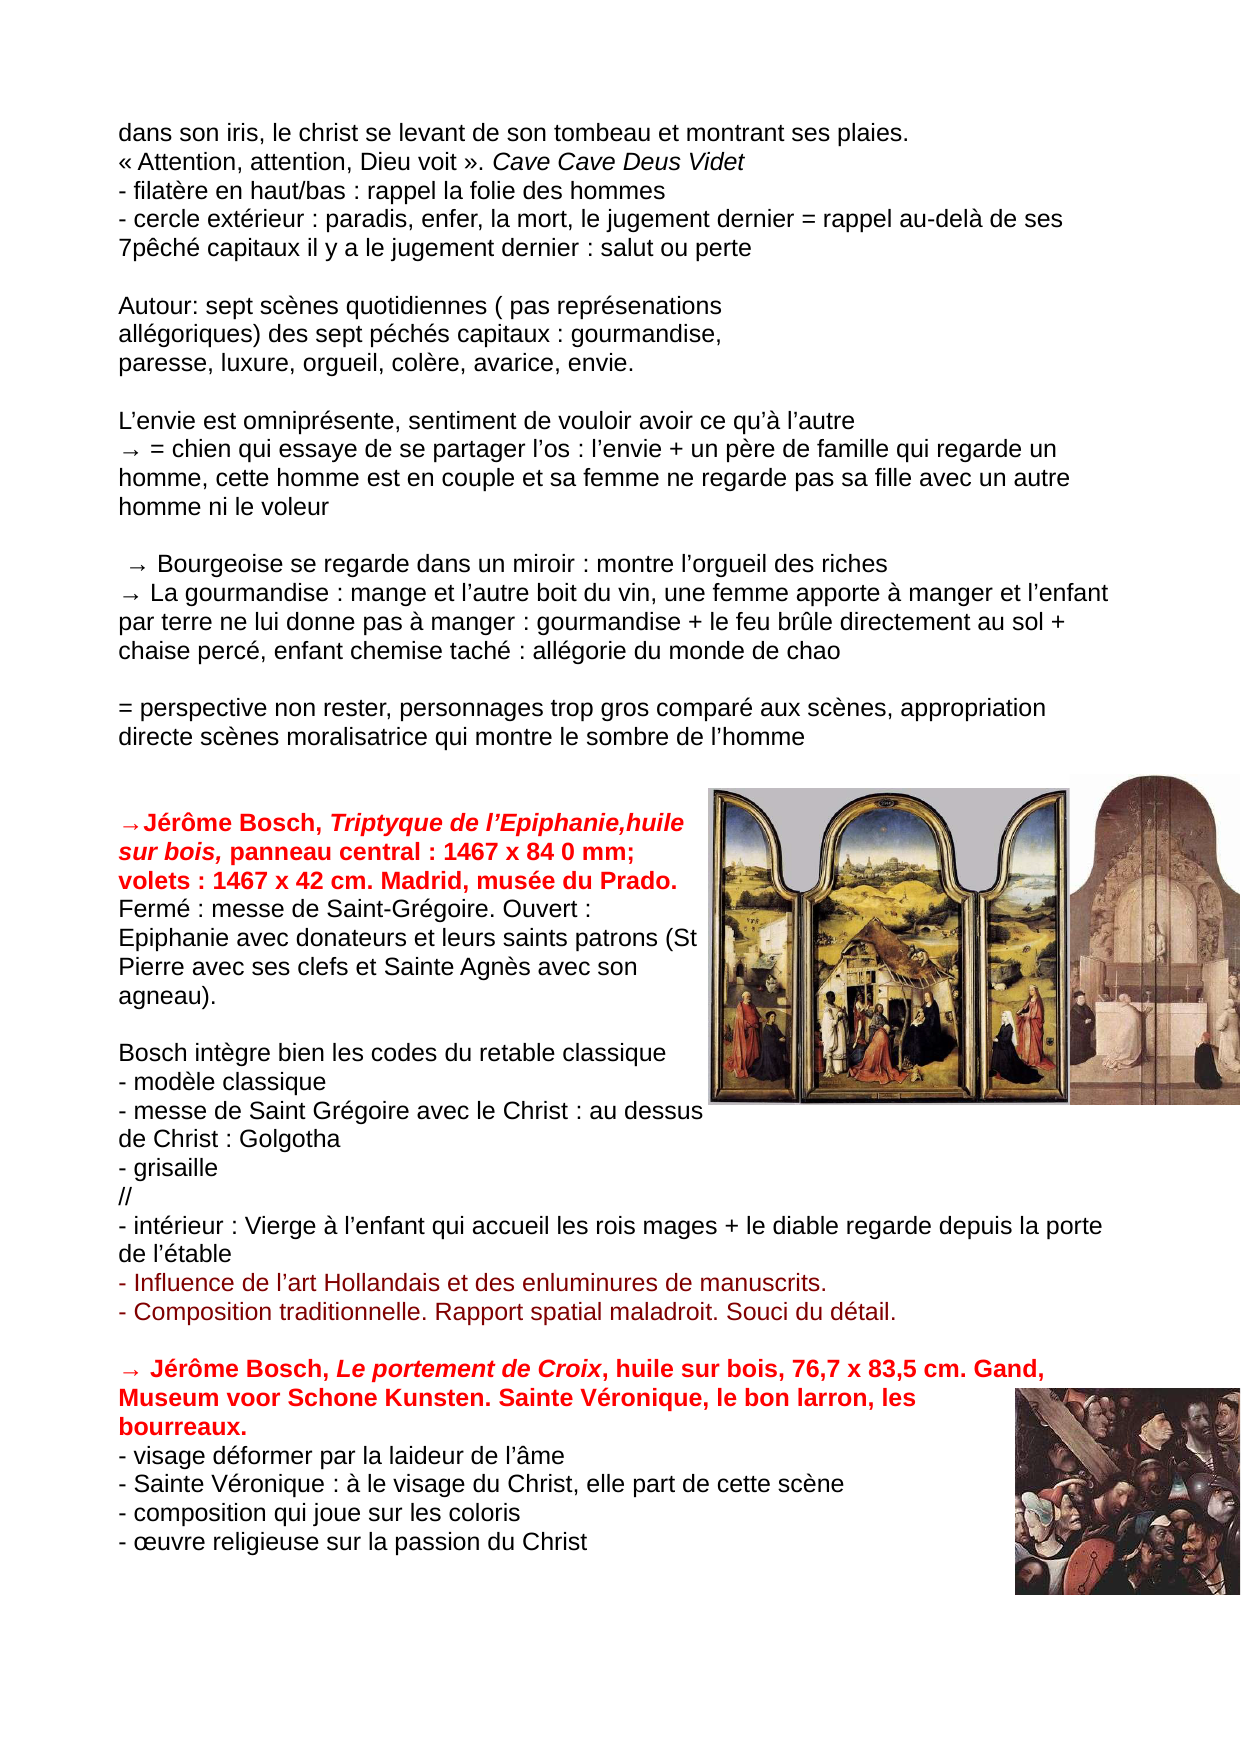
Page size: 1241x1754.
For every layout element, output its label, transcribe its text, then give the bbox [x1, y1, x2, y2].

text Autour: sept scènes quotidiennes ( pas représenations [118, 291, 1122, 319]
text - Sainte Véronique : à le visage du Christ, elle part de cette scène [118, 1469, 1015, 1498]
text → Bourgeoise se regarde dans un miroir : montre l’orgueil des riches [118, 549, 1122, 578]
text - Influence de l’art Hollandais et des enluminures de manuscrits. [118, 1268, 1122, 1297]
text Bosch intègre bien les codes du retable classique [118, 1038, 708, 1067]
picture [708, 774, 1240, 1105]
text allégoriques) des sept péchés capitaux : gourmandise, [118, 319, 1122, 348]
text → = chien qui essaye de se partager l’os : l’envie + un père de famille qui regarde un homme, cette homme est en couple et sa femme ne regarde pas sa fille avec un autre homme ni le voleur [118, 434, 1122, 521]
text dans son iris, le christ se levant de son tombeau et montrant ses plaies. [118, 118, 1122, 147]
text - grisaille [118, 1153, 1122, 1182]
text // [118, 1182, 1122, 1211]
text - cercle extérieur : paradis, enfer, la mort, le jugement dernier = rappel au-delà de ses 7pêché capitaux il y a le jugement dernier : salut ou perte [118, 204, 1122, 262]
text = perspective non rester, personnages trop gros comparé aux scènes, appropriation directe scènes moralisatrice qui montre le sombre de l’homme [118, 693, 1122, 751]
text - Composition traditionnelle. Rapport spatial maladroit. Souci du détail. [118, 1297, 1122, 1326]
text - composition qui joue sur les coloris [118, 1498, 1015, 1527]
text « Attention, attention, Dieu voit ». Cave Cave Deus Videt [118, 147, 1122, 176]
text paresse, luxure, orgueil, colère, avarice, envie. [118, 348, 1122, 377]
text →Jérôme Bosch, Triptyque de l’Epiphanie,huile sur bois, panneau central : 1467 x 84 0 mm; volets : 1467 x 42 cm. Madrid, musée du Prado. [118, 808, 708, 894]
text - visage déformer par la laideur de l’âme [118, 1441, 1015, 1469]
text → Jérôme Bosch, Le portement de Croix, huile sur bois, 76,7 x 83,5 cm. Gand, Museum voor Schone Kunsten. Sainte Véronique, le bon larron, les bourreaux. [118, 1354, 1122, 1441]
text - filatère en haut/bas : rappel la folie des hommes [118, 176, 1122, 204]
text → La gourmandise : mange et l’autre boit du vin, une femme apporte à manger et l’enfant par terre ne lui donne pas à manger : gourmandise + le feu brûle directement au sol + chaise percé, enfant chemise taché : allégorie du monde de chao [118, 578, 1122, 664]
text - œuvre religieuse sur la passion du Christ [118, 1527, 1015, 1556]
text - modèle classique [118, 1067, 708, 1096]
picture [1015, 1388, 1241, 1595]
text L’envie est omniprésente, sentiment de vouloir avoir ce qu’à l’autre [118, 406, 1122, 434]
text - intérieur : Vierge à l’enfant qui accueil les rois mages + le diable regarde depuis la porte de l’étable [118, 1211, 1122, 1268]
text Fermé : messe de Saint-Grégoire. Ouvert : Epiphanie avec donateurs et leurs saints patrons (St Pierre avec ses clefs et Sainte Agnès avec son agneau). [118, 894, 708, 1009]
text - messe de Saint Grégoire avec le Christ : au dessus de Christ : Golgotha [118, 1096, 1122, 1153]
